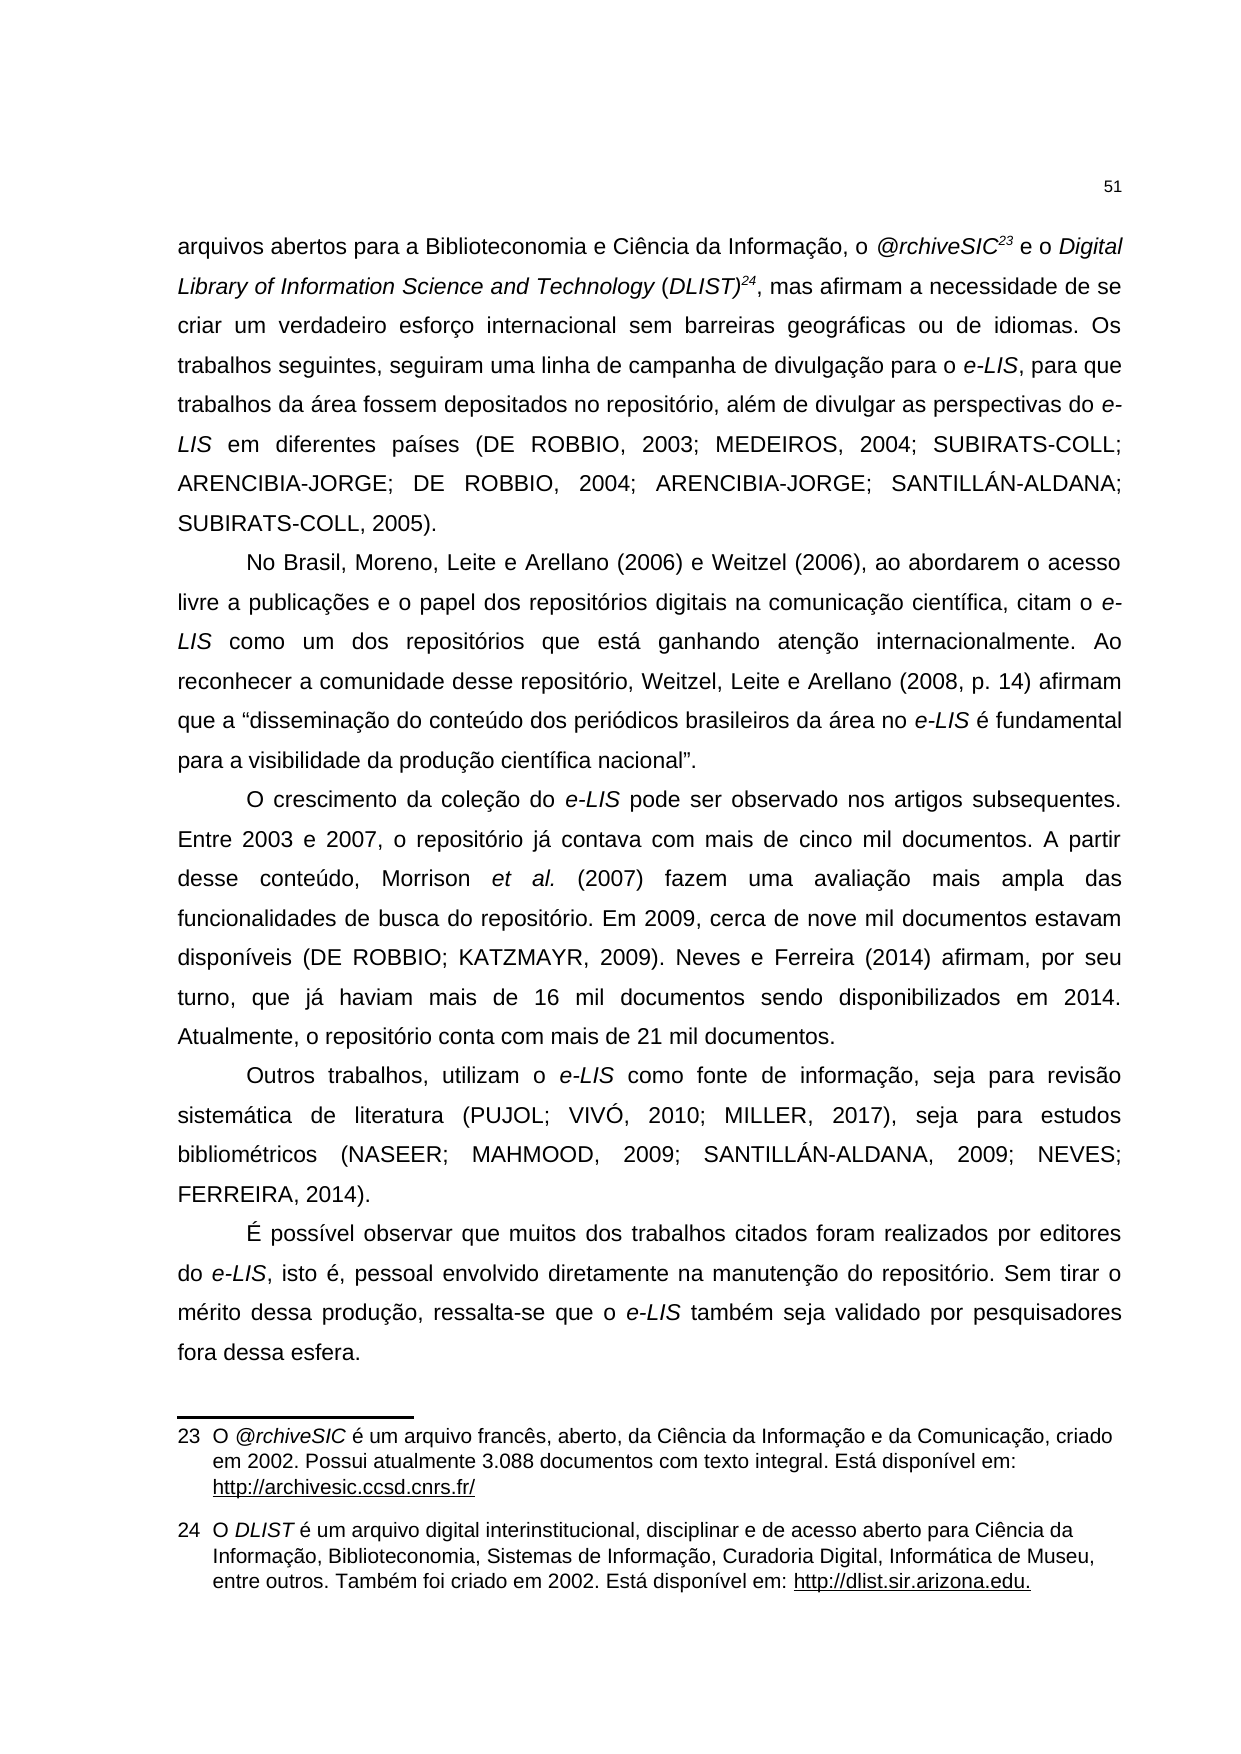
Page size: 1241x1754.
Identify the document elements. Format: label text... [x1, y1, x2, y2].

text arquivos abertos para a Biblioteconomia e Ciência da Informação, o @rchiveSIC e o Digital Library of Information Science and Technology (DLIST), mas afirmam a necessidade de se criar um verdadeiro esforço internacional sem barreiras geográficas ou de idiomas. Os trabalhos seguintes, seguiram uma linha de campanha de divulgação para o e-LIS, para que trabalhos da área fossem depositados no repositório, além de divulgar as perspectivas do e-LIS em diferentes países (DE ROBBIO, 2003; MEDEIROS, 2004; SUBIRATS-COLL; ARENCIBIA-JORGE; DE ROBBIO, 2004; ARENCIBIA-JORGE; SANTILLÁN-ALDANA; SUBIRATS-COLL, 2005). [177, 233, 1122, 536]
text No Brasil, Moreno, Leite e Arellano (2006) e Weitzel (2006), ao abordarem o acesso livre a publicações e o papel dos repositórios digitais na comunicação científica, citam o e-LIS como um dos repositórios que está ganhando atenção internacionalmente. Ao reconhecer a comunidade desse repositório, Weitzel, Leite e Arellano (2008, p. 14) afirmam que a “disseminação do conteúdo dos periódicos brasileiros da área no e-LIS é fundamental para a visibilidade da produção científica nacional”. [177, 549, 1122, 773]
text Outros trabalhos, utilizam o e-LIS como fonte de informação, seja para revisão sistemática de literatura (PUJOL; VIVÓ, 2010; MILLER, 2017), seja para estudos bibliométricos (NASEER; MAHMOOD, 2009; SANTILLÁN-ALDANA, 2009; NEVES; FERREIRA, 2014). [177, 1062, 1122, 1207]
text O DLIST é um arquivo digital interinstitucional, disciplinar e de acesso aberto para Ciência da Informação, Biblioteconomia, Sistemas de Informação, Curadoria Digital, Informática de Museu, entre outros. Também foi criado em 2002. Está disponível em: http://dlist.sir.arizona.edu. [177, 1518, 1122, 1593]
text É possível observar que muitos dos trabalhos citados foram realizados por editores do e-LIS, isto é, pessoal envolvido diretamente na manutenção do repositório. Sem tirar o mérito dessa produção, ressalta-se que o e-LIS também seja validado por pesquisadores fora dessa esfera. [177, 1220, 1122, 1365]
text O crescimento da coleção do e-LIS pode ser observado nos artigos subsequentes. Entre 2003 e 2007, o repositório já contava com mais de cinco mil documentos. A partir desse conteúdo, Morrison et al. (2007) fazem uma avaliação mais ampla das funcionalidades de busca do repositório. Em 2009, cerca de nove mil documentos estavam disponíveis (DE ROBBIO; KATZMAYR, 2009). Neves e Ferreira (2014) afirmam, por seu turno, que já haviam mais de 16 mil documentos sendo disponibilizados em 2014. Atualmente, o repositório conta com mais de 21 mil documentos. [177, 786, 1122, 1049]
text O @rchiveSIC é um arquivo francês, aberto, da Ciência da Informação e da Comunicação, criado em 2002. Possui atualmente 3.088 documentos com texto integral. Está disponível em: http://archivesic.ccsd.cnrs.fr/ [177, 1423, 1122, 1499]
